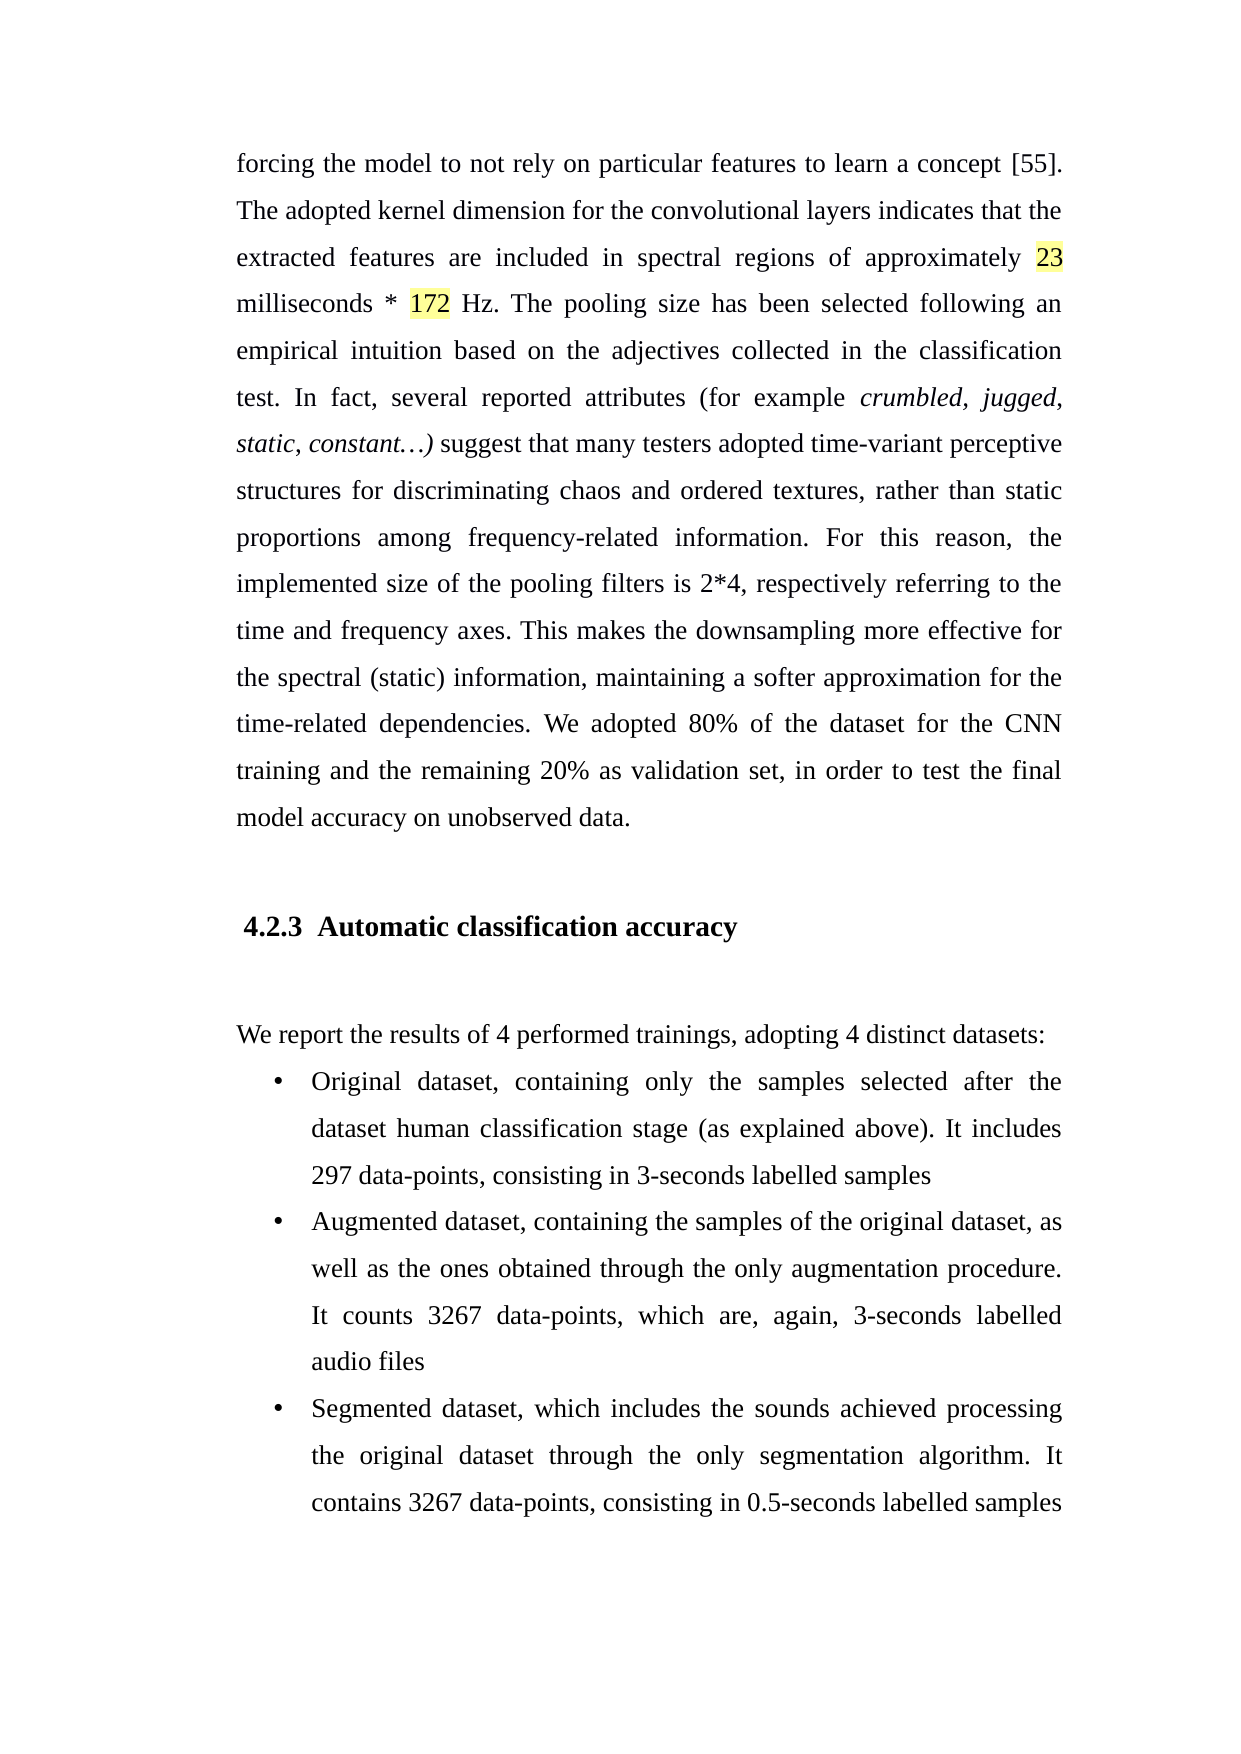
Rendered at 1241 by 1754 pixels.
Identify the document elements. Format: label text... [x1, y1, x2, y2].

list Segmented dataset, which includes the sounds achieved processing the original dataset through the only segmentation algorithm. It contains 3267 data-points, consisting in 0.5-seconds labelled samples [274, 1392, 1063, 1517]
text The training has been performed for 50 epochs with a batch size [48] of 10 data-points, adopting Categorical Crossentropy as loss function and learning rate optimized by an ADAM algorithm [54]. The use of dropout layers served at reducing the possibility of overfitting. These layers momentary deactivate a given percentage of random neurons of its input, forcing the model to not rely on particular features to learn a concept [55]. The adopted kernel dimension for the convolutional layers indicates that the extracted features are included in spectral regions of approximately 23 milliseconds * 172 Hz. The pooling size has been selected following an empirical intuition based on the adjectives collected in the classification test. In fact, several reported attributes (for example crumbled, jugged, static, constant…) suggest that many testers adopted time-variant perceptive structures for discriminating chaos and ordered textures, rather than static proportions among frequency-related information. For this reason, the implemented size of the pooling filters is 2*4, respectively referring to the time and frequency axes. This makes the downsampling more effective for the spectral (static) information, maintaining a softer approximation for the time-related dependencies. We adopted 80% of the dataset for the CNN training and the remaining 20% as validation set, in order to test the final model accuracy on unobserved data. [236, 148, 1063, 832]
list Original dataset, containing only the samples selected after the dataset human classification stage (as explained above). It includes 297 data-points, consisting in 3-seconds labelled samples [274, 1065, 1063, 1190]
list Augmented dataset, containing the samples of the original dataset, as well as the ones obtained through the only augmentation procedure. It counts 3267 data-points, which are, again, 3-seconds labelled audio files [274, 1205, 1063, 1377]
text We report the results of 4 performed trainings, adopting 4 distinct datasets: [236, 1019, 1063, 1050]
subtitle Automatic classification accuracy [236, 909, 1063, 943]
